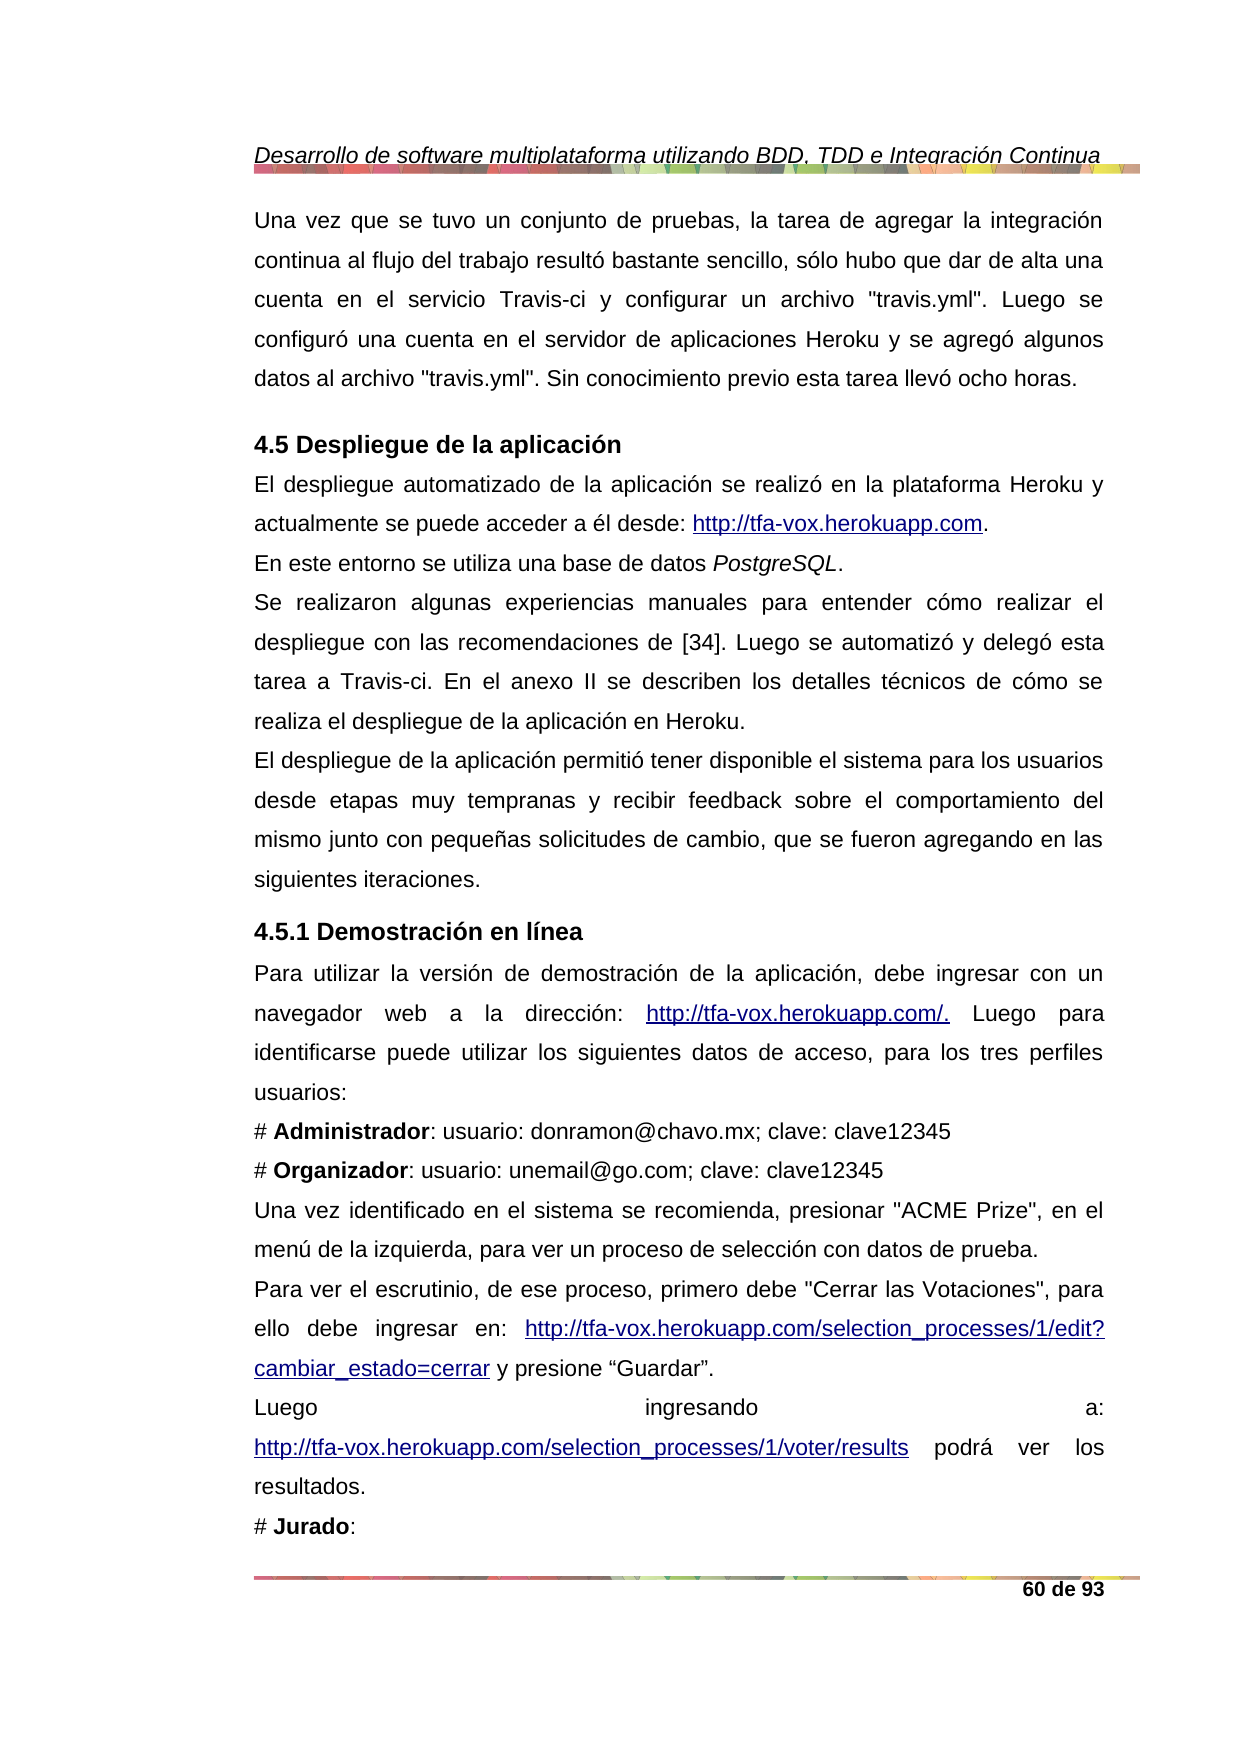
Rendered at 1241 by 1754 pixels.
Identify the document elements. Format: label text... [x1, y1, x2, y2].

text Luego ingresando a: http://tfa-vox.herokuapp.com/selection_processes/1/voter/results podrá ver los resultados. [254, 1394, 1104, 1500]
text 4.5.1 Demostración en línea [254, 917, 1104, 946]
text El despliegue de la aplicación permitió tener disponible el sistema para los usuarios desde etapas muy tempranas y recibir feedback sobre el comportamiento del mismo junto con pequeñas solicitudes de cambio, que se fueron agregando en las siguientes iteraciones. [254, 747, 1104, 892]
text # Jurado: [254, 1513, 1104, 1539]
subtitle 4.5 Despliegue de la aplicación [254, 430, 1104, 458]
text Una vez identificado en el sistema se recomienda, presionar "ACME Prize", en el menú de la izquierda, para ver un proceso de selección con datos de prueba. [254, 1197, 1104, 1263]
text Para ver el escrutinio, de ese proceso, primero debe "Cerrar las Votaciones", para ello debe ingresar en: http://tfa-vox.herokuapp.com/selection_processes/1/edit?cambiar_estado=cerrar y presione “Guardar”. [254, 1276, 1104, 1381]
text Para utilizar la versión de demostración de la aplicación, debe ingresar con un navegador web a la dirección: http://tfa-vox.herokuapp.com/. Luego para identificarse puede utilizar los siguientes datos de acceso, para los tres perfiles usuarios: [254, 960, 1104, 1105]
text En este entorno se utiliza una base de datos PostgreSQL. [254, 550, 1104, 576]
text El despliegue automatizado de la aplicación se realizó en la plataforma Heroku y actualmente se puede acceder a él desde: http://tfa-vox.herokuapp.com. [254, 471, 1104, 537]
text Se realizaron algunas experiencias manuales para entender cómo realizar el despliegue con las recomendaciones de [34]. Luego se automatizó y delegó esta tarea a Travis-ci. En el anexo II se describen los detalles técnicos de cómo se realiza el despliegue de la aplicación en Heroku. [254, 589, 1104, 734]
text Una vez que se tuvo un conjunto de pruebas, la tarea de agregar la integración continua al flujo del trabajo resultó bastante sencillo, sólo hubo que dar de alta una cuenta en el servicio Travis-ci y configurar un archivo "travis.yml". Luego se configuró una cuenta en el servidor de aplicaciones Heroku y se agregó algunos datos al archivo "travis.yml". Sin conocimiento previo esta tarea llevó ocho horas. [254, 207, 1104, 392]
text # Organizador: usuario: unemail@go.com; clave: clave12345 [254, 1157, 1104, 1184]
text # Administrador: usuario: donramon@chavo.mx; clave: clave12345 [254, 1118, 1104, 1144]
